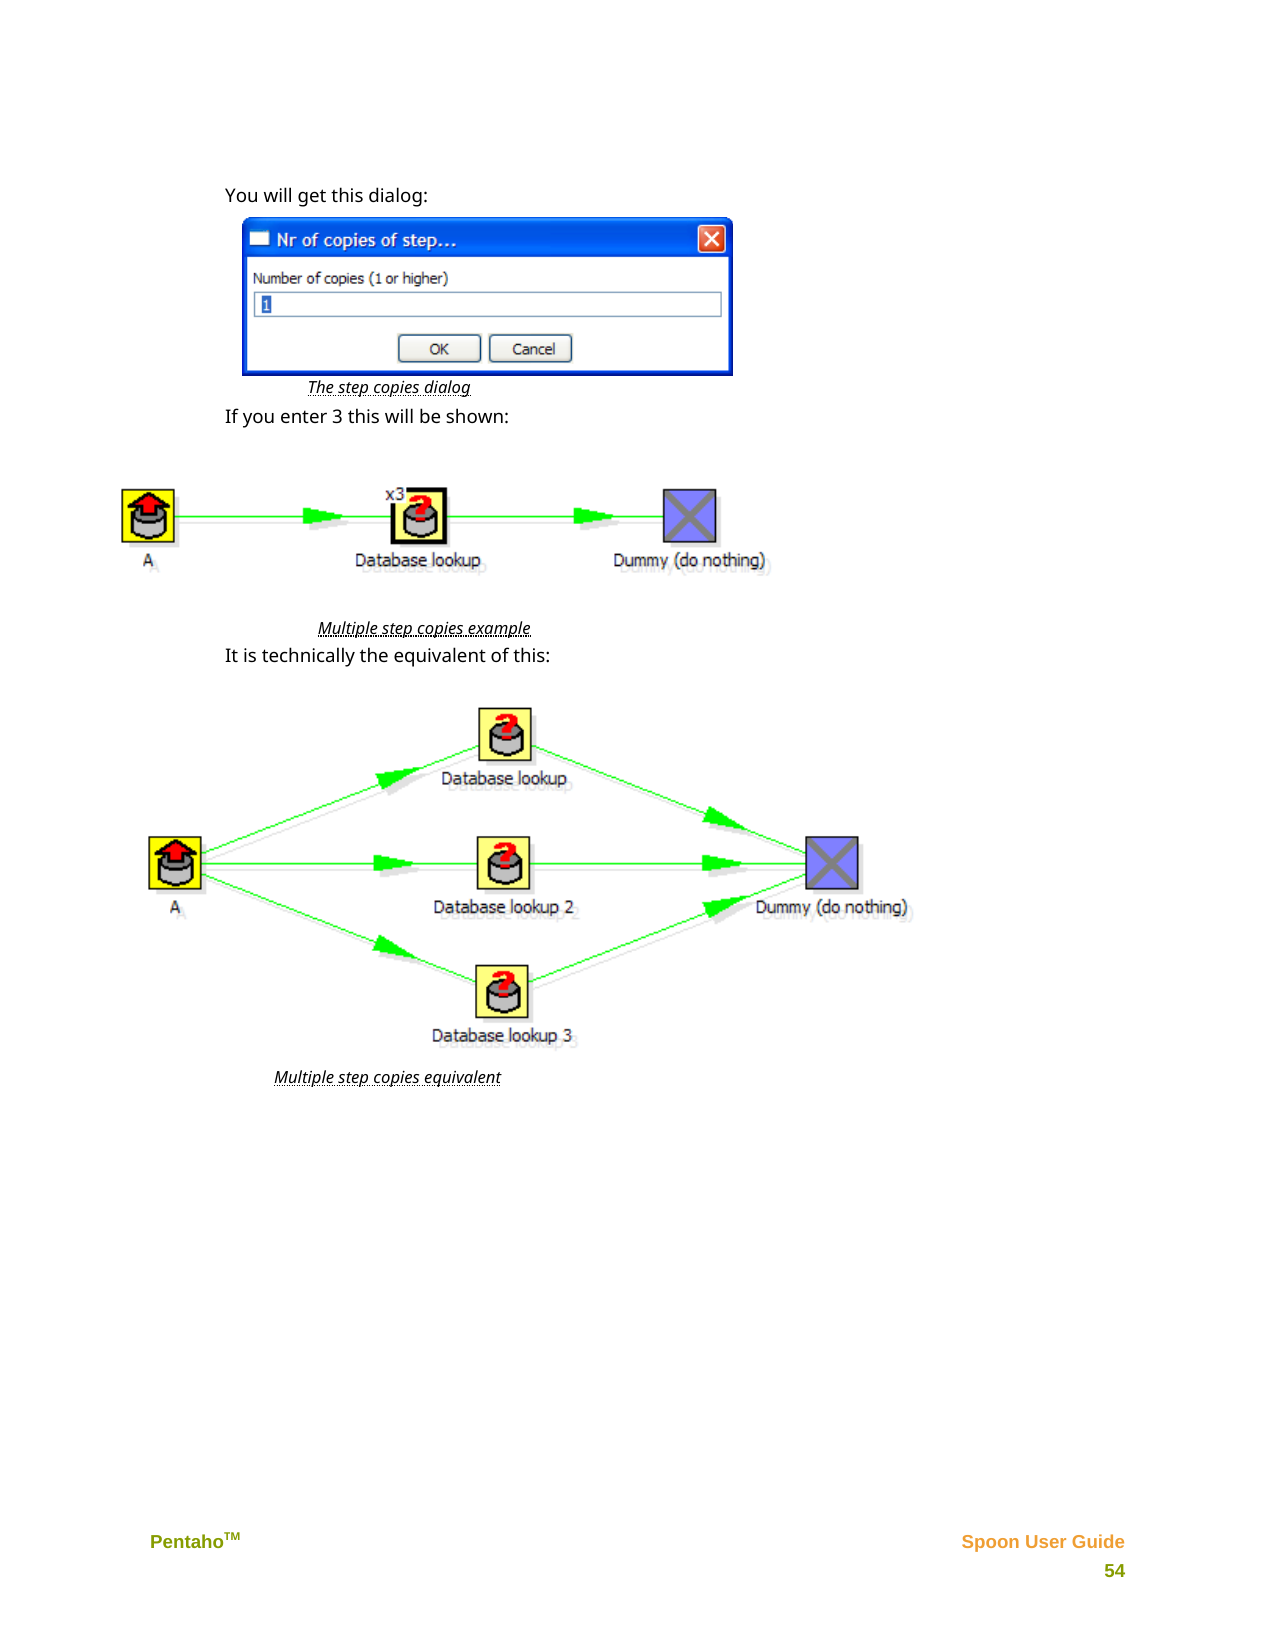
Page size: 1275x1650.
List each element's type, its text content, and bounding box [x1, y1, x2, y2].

text The step copies dialog [307, 217, 748, 398]
picture [242, 217, 733, 376]
picture [47, 697, 937, 1067]
text It is technically the equivalent of this: [225, 429, 1125, 668]
text [225, 216, 750, 400]
text Multiple step copies example [318, 429, 1038, 639]
text Multiple step copies equivalent [274, 697, 1082, 1089]
picture [45, 442, 848, 617]
text If you enter 3 this will be shown: [225, 208, 1125, 429]
text You will get this dialog: [225, 179, 1125, 208]
